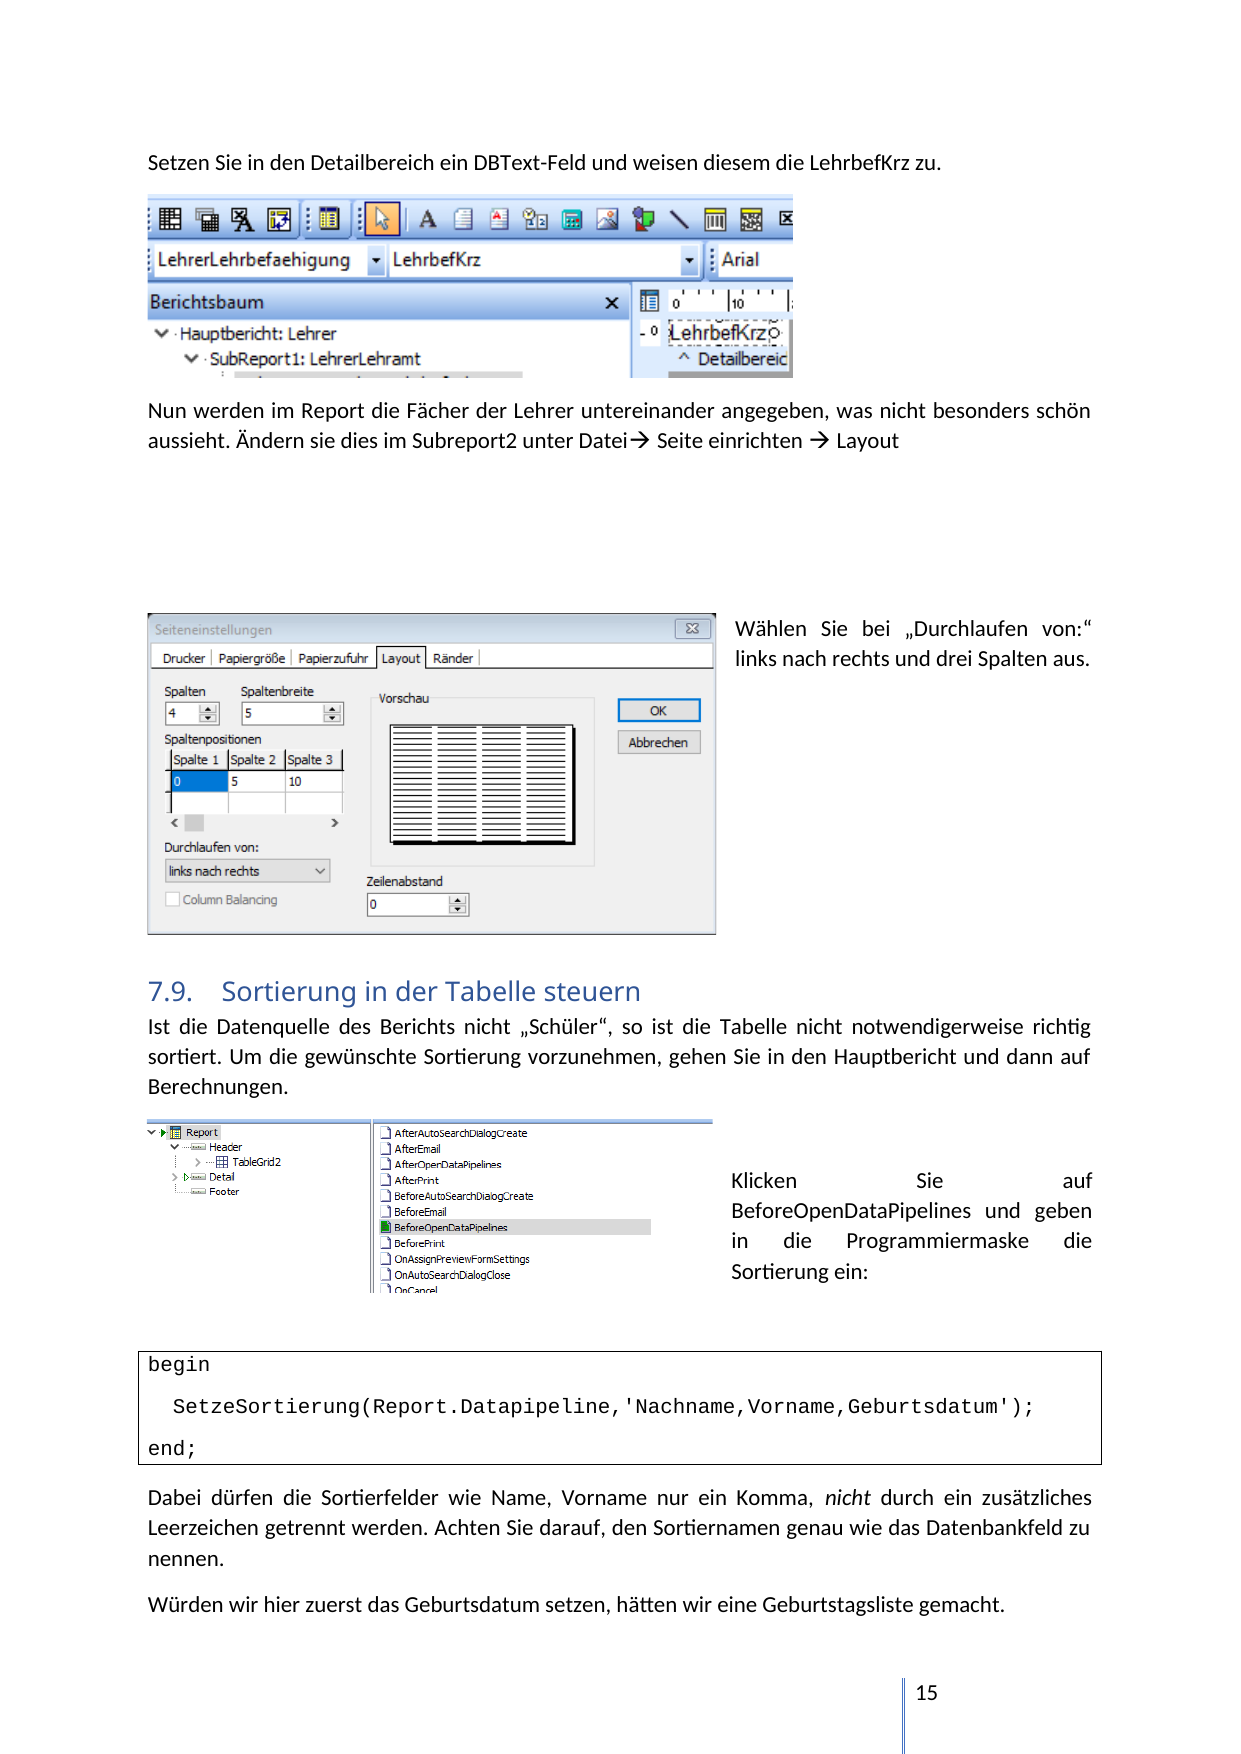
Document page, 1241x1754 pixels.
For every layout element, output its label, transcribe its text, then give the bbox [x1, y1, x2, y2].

picture [147, 194, 793, 378]
text SetzeSortierung(Report.Datapipeline,'Nachname,Vorname,Geburtsdatum'); [139, 1393, 1101, 1419]
text Nun werden im Report die Fächer der Lehrer untereinander angegeben, was nicht besonders schön aussieht. Ändern sie dies im Subreport2 unter Datei Seite einrichten  Layout [148, 396, 1093, 454]
text Wählen Sie bei „Durchlaufen von:“ links nach rechts und drei Spalten aus. [717, 614, 1093, 672]
text begin [139, 1352, 1101, 1377]
text Ist die Datenquelle des Berichts nicht „Schüler“, so ist die Tabelle nicht notwendigerweise richtig sortiert. Um die gewünschte Sortierung vorzunehmen, gehen Sie in den Hauptbericht und dann auf Berechnungen. [148, 1012, 1093, 1100]
text Dabei dürfen die Sortierfelder wie Name, Vorname nur ein Komma, nicht durch ein zusätzliches Leerzeichen getrennt werden. Achten Sie darauf, den Sortiernamen genau wie das Datenbankfeld zu nennen. [148, 1483, 1093, 1572]
picture [146, 1119, 713, 1293]
subtitle Sortierung in der Tabelle steuern [148, 972, 1093, 1009]
text end; [139, 1435, 1101, 1464]
text Setzen Sie in den Detailbereich ein DBText-Feld und weisen diesem die LehrbefKrz zu. [148, 148, 1093, 176]
text Klicken Sie auf BeforeOpenDataPipelines und geben in die Programmiermaske die Sortierung ein: [713, 1166, 1093, 1285]
text Würden wir hier zuerst das Geburtsdatum setzen, hätten wir eine Geburtstagsliste gemacht. [148, 1591, 1093, 1619]
picture [147, 613, 717, 935]
